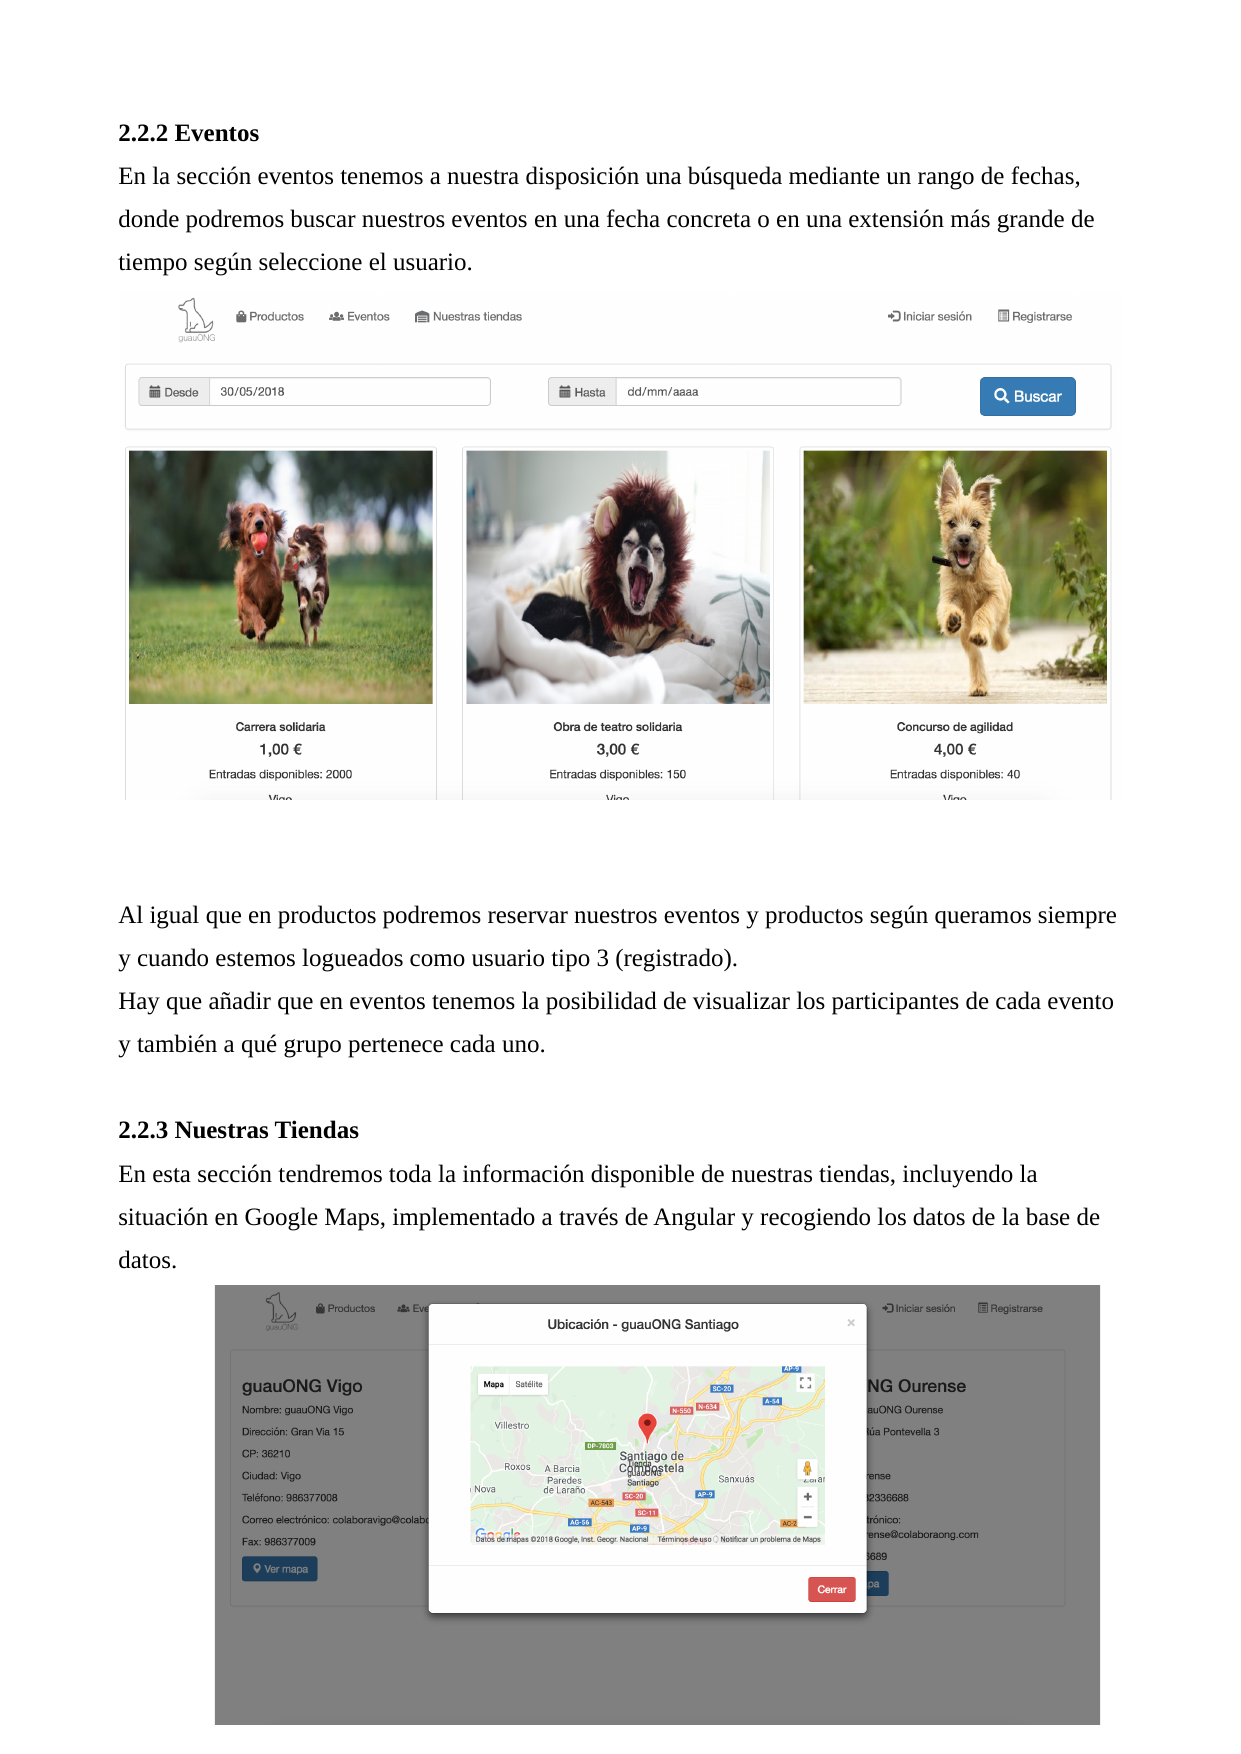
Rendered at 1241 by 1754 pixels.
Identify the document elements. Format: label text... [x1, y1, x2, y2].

text 2.2.3 Nuestras Tiendas [118, 1116, 1122, 1144]
picture [118, 290, 1123, 800]
text En esta sección tendremos toda la información disponible de nuestras tiendas, incluyendo la situación en Google Maps, implementado a través de Angular y recogiendo los datos de la base de datos. [118, 1159, 1122, 1274]
text En la sección eventos tenemos a nuestra disposición una búsqueda mediante un rango de fechas, donde podremos buscar nuestros eventos en una fecha concreta o en una extensión más grande de tiempo según seleccione el usuario. [118, 161, 1122, 276]
text 2.2.2 Eventos [118, 118, 1122, 147]
picture [214, 1285, 1101, 1725]
text Hay que añadir que en eventos tenemos la posibilidad de visualizar los participantes de cada evento y también a qué grupo pertenece cada uno. [118, 986, 1122, 1058]
text Al igual que en productos podremos reservar nuestros eventos y productos según queramos siempre y cuando estemos logueados como usuario tipo 3 (registrado). [118, 900, 1122, 972]
